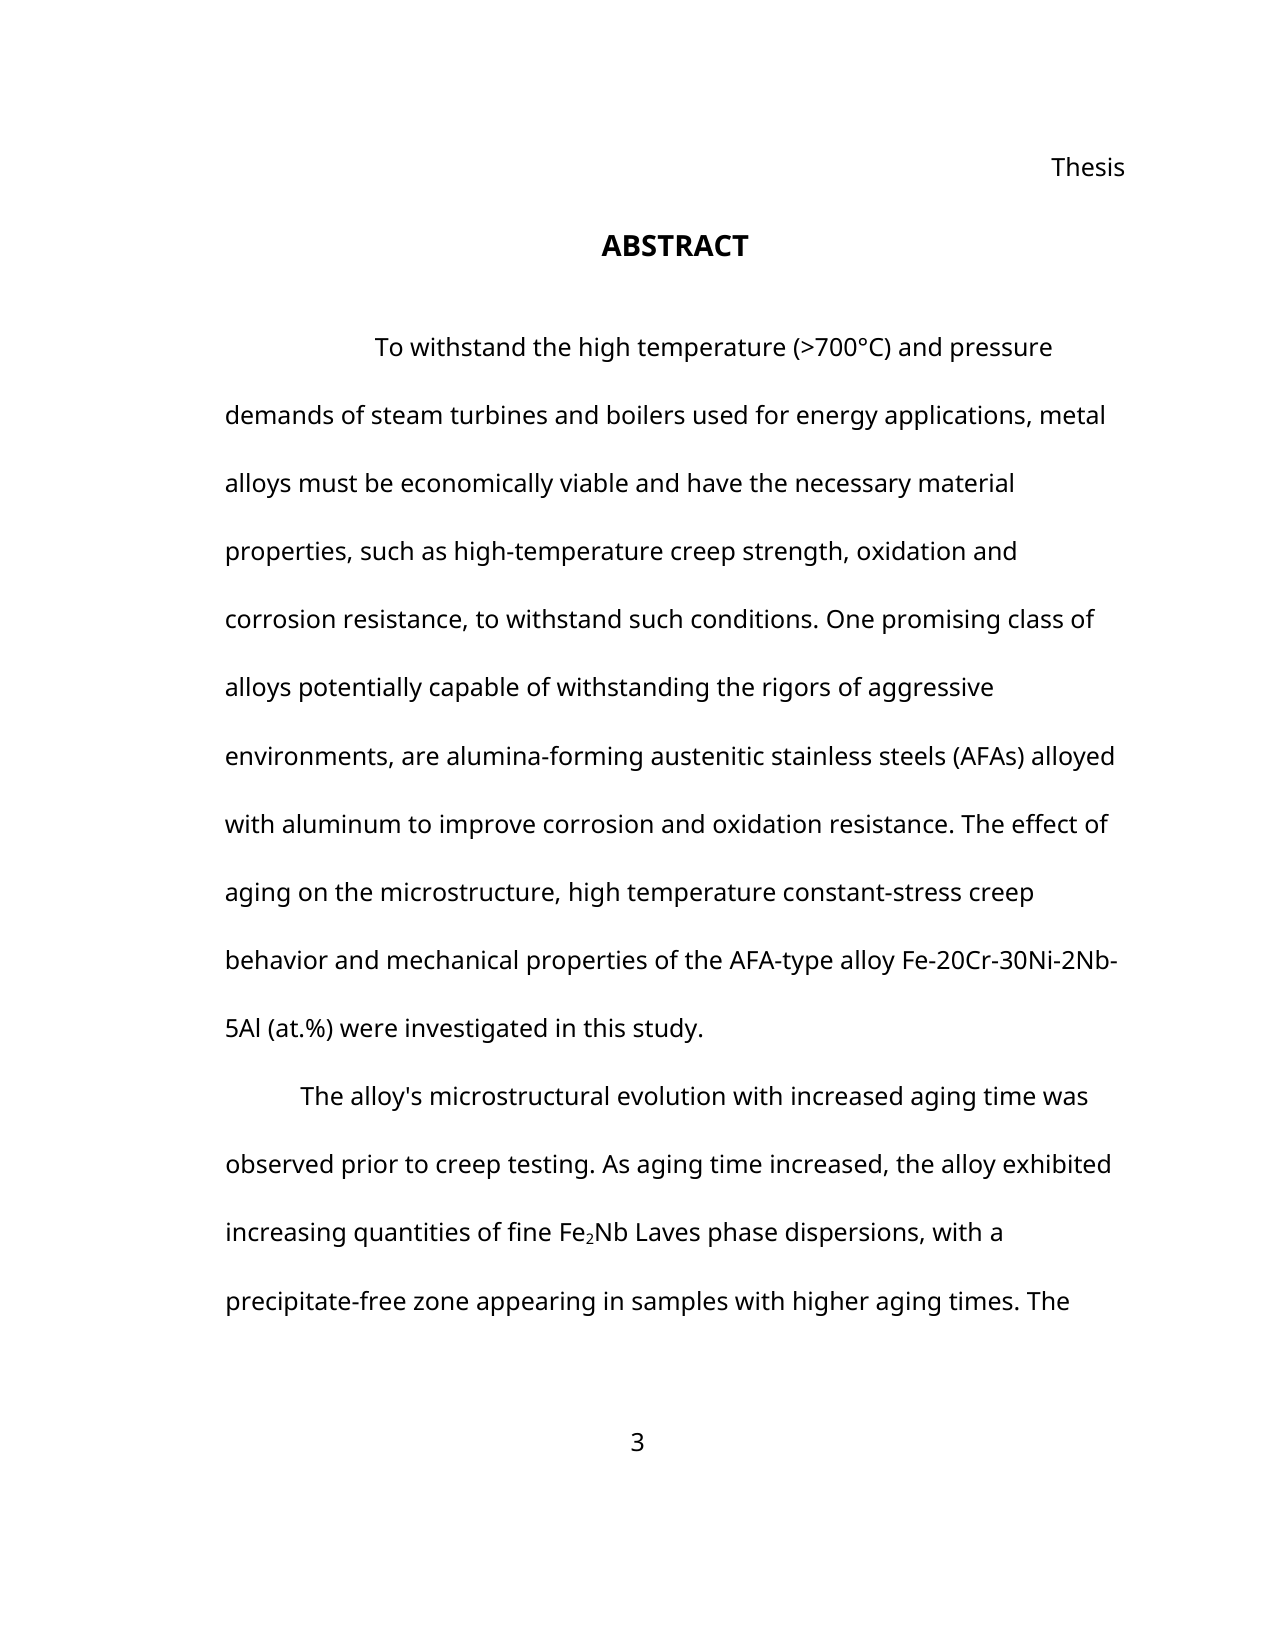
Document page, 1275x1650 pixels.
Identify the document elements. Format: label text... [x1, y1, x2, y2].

text ABSTRACT [225, 225, 1125, 265]
text The alloy's microstructural evolution with increased aging time was observed prior to creep testing. As aging time increased, the alloy exhibited increasing quantities of fine Fe2Nb Laves phase dispersions, with a precipitate-free zone appearing in samples with higher aging times. The [224, 1079, 1125, 1317]
text To withstand the high temperature (>700°C) and pressure demands of steam turbines and boilers used for energy applications, metal alloys must be economically viable and have the necessary material properties, such as high-temperature creep strength, oxidation and corrosion resistance, to withstand such conditions. One promising class of alloys potentially capable of withstanding the rigors of aggressive environments, are alumina-forming austenitic stainless steels (AFAs) alloyed with aluminum to improve corrosion and oxidation resistance. The effect of aging on the microstructure, high temperature constant-stress creep behavior and mechanical properties of the AFA-type alloy Fe-20Cr-30Ni-2Nb-5Al (at.%) were investigated in this study. [224, 329, 1125, 1045]
